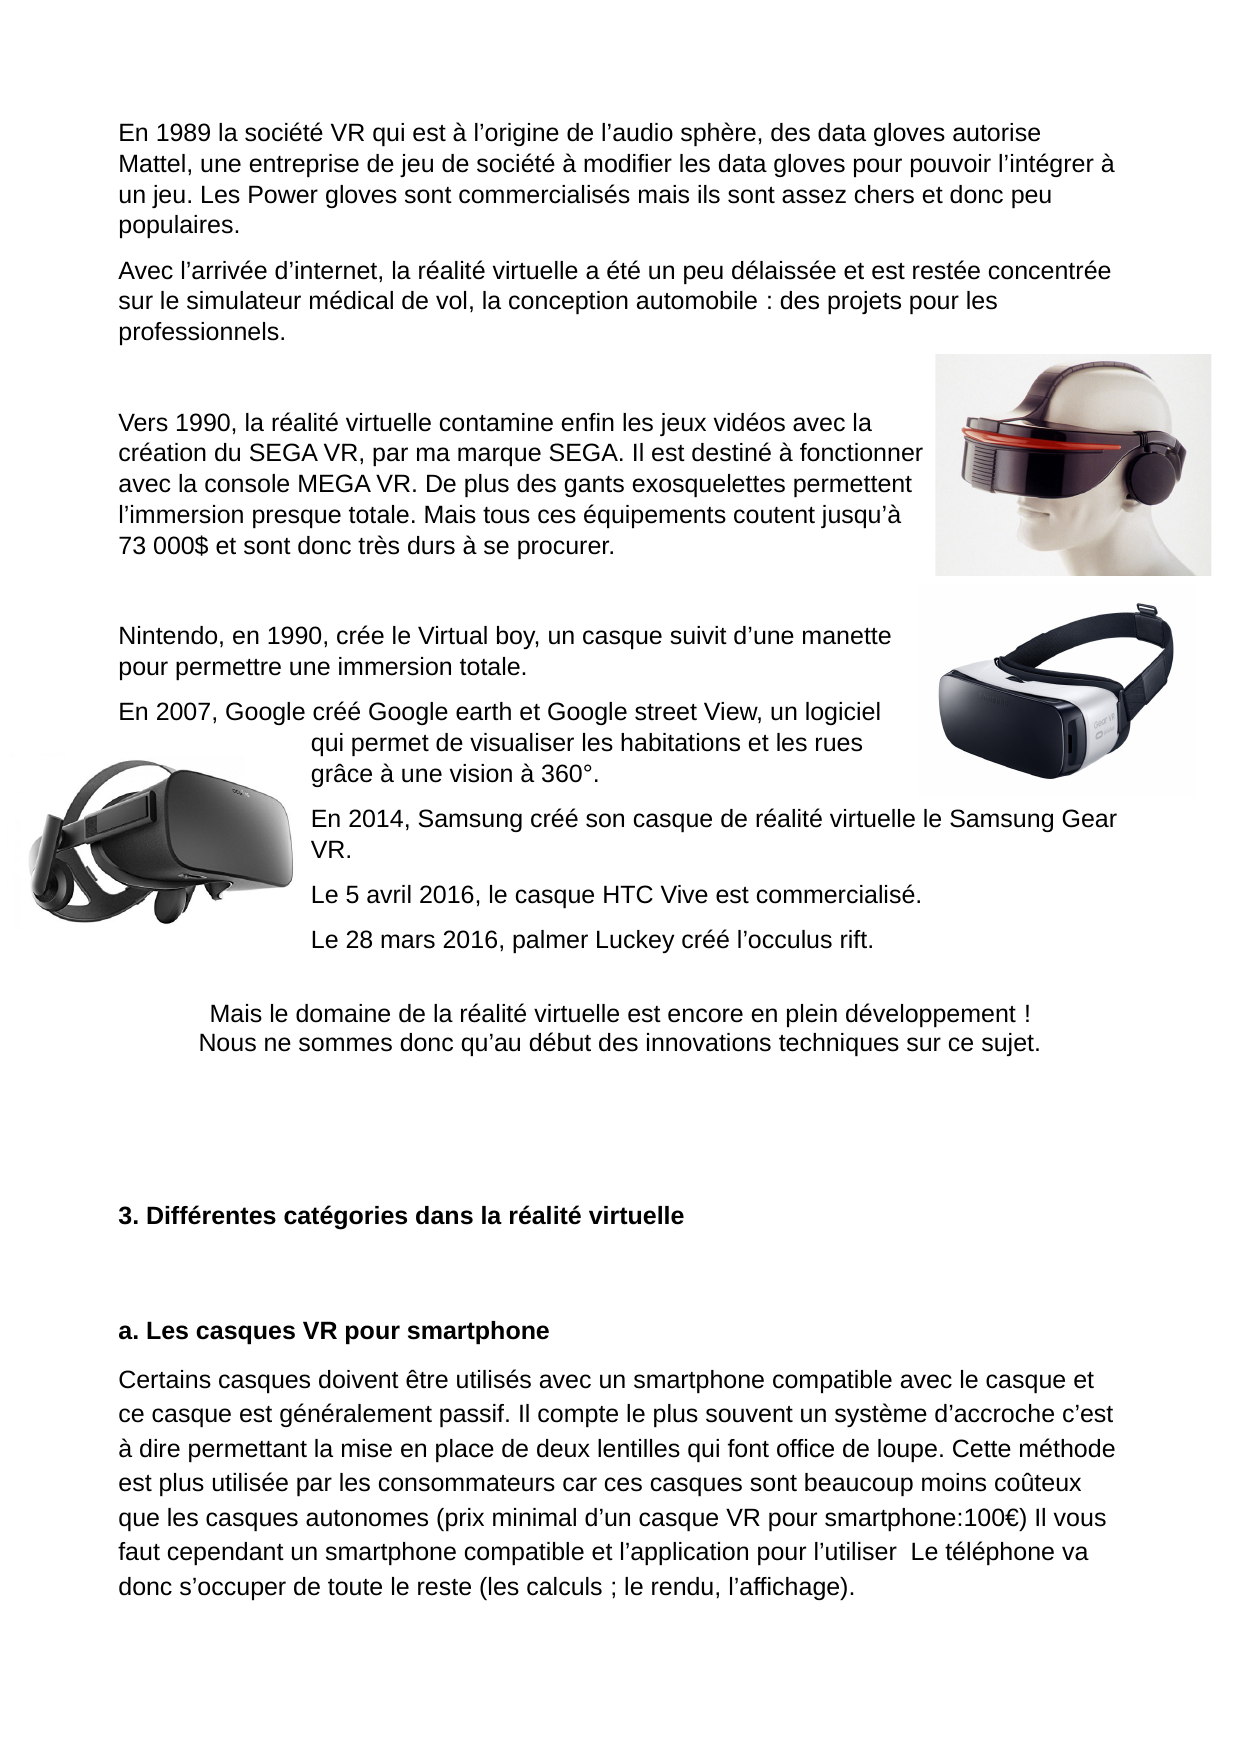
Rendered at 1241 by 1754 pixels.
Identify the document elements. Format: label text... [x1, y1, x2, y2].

text Vers 1990, la réalité virtuelle contamine enfin les jeux vidéos avec la création du SEGA VR, par ma marque SEGA. Il est destiné à fonctionner avec la console MEGA VR. De plus des gants exosquelettes permettent l’immersion presque totale. Mais tous ces équipements coutent jusqu’à 73 000$ et sont donc très durs à se procurer. [118, 408, 935, 559]
text Certains casques doivent être utilisés avec un smartphone compatible avec le casque et ce casque est généralement passif. Il compte le plus souvent un système d’accroche c’est à dire permettant la mise en place de deux lentilles qui font office de loupe. Cette méthode est plus utilisée par les consommateurs car ces casques sont beaucoup moins coûteux que les casques autonomes (prix minimal d’un casque VR pour smartphone:100€) Il vous faut cependant un smartphone compatible et l’application pour l’utiliser Le téléphone va donc s’occuper de toute le reste (les calculs ; le rendu, l’affichage). [118, 1365, 1122, 1600]
picture [917, 585, 1196, 798]
picture [6, 753, 311, 931]
text Nous ne sommes donc qu’au début des innovations techniques sur ce sujet. [118, 1028, 1122, 1057]
text En 2007, Google créé Google earth et Google street View, un logiciel qui permet de visualiser les habitations et les rues grâce à une vision à 360°. [118, 697, 917, 787]
text 3. Différentes catégories dans la réalité virtuelle [118, 1201, 1122, 1229]
text Le 28 mars 2016, palmer Luckey créé l’occulus rift. [118, 925, 1122, 954]
text Le 5 avril 2016, le casque HTC Vive est commercialisé. [311, 880, 1122, 909]
text En 1989 la société VR qui est à l’origine de l’audio sphère, des data gloves autorise Mattel, une entreprise de jeu de société à modifier les data gloves pour pouvoir l’intégrer à un jeu. Les Power gloves sont commercialisés mais ils sont assez chers et donc peu populaires. [118, 118, 1122, 239]
text Nintendo, en 1990, crée le Virtual boy, un casque suivit d’une manette pour permettre une immersion totale. [118, 621, 917, 681]
text Mais le domaine de la réalité virtuelle est encore en plein développement ! [118, 999, 1122, 1028]
text Avec l’arrivée d’internet, la réalité virtuelle a été un peu délaissée et est restée concentrée sur le simulateur médical de vol, la conception automobile : des projets pour les professionnels. [118, 256, 1122, 346]
text En 2014, Samsung créé son casque de réalité virtuelle le Samsung Gear VR. [311, 804, 1122, 863]
picture [935, 354, 1212, 576]
text a. Les casques VR pour smartphone [118, 1316, 1122, 1344]
